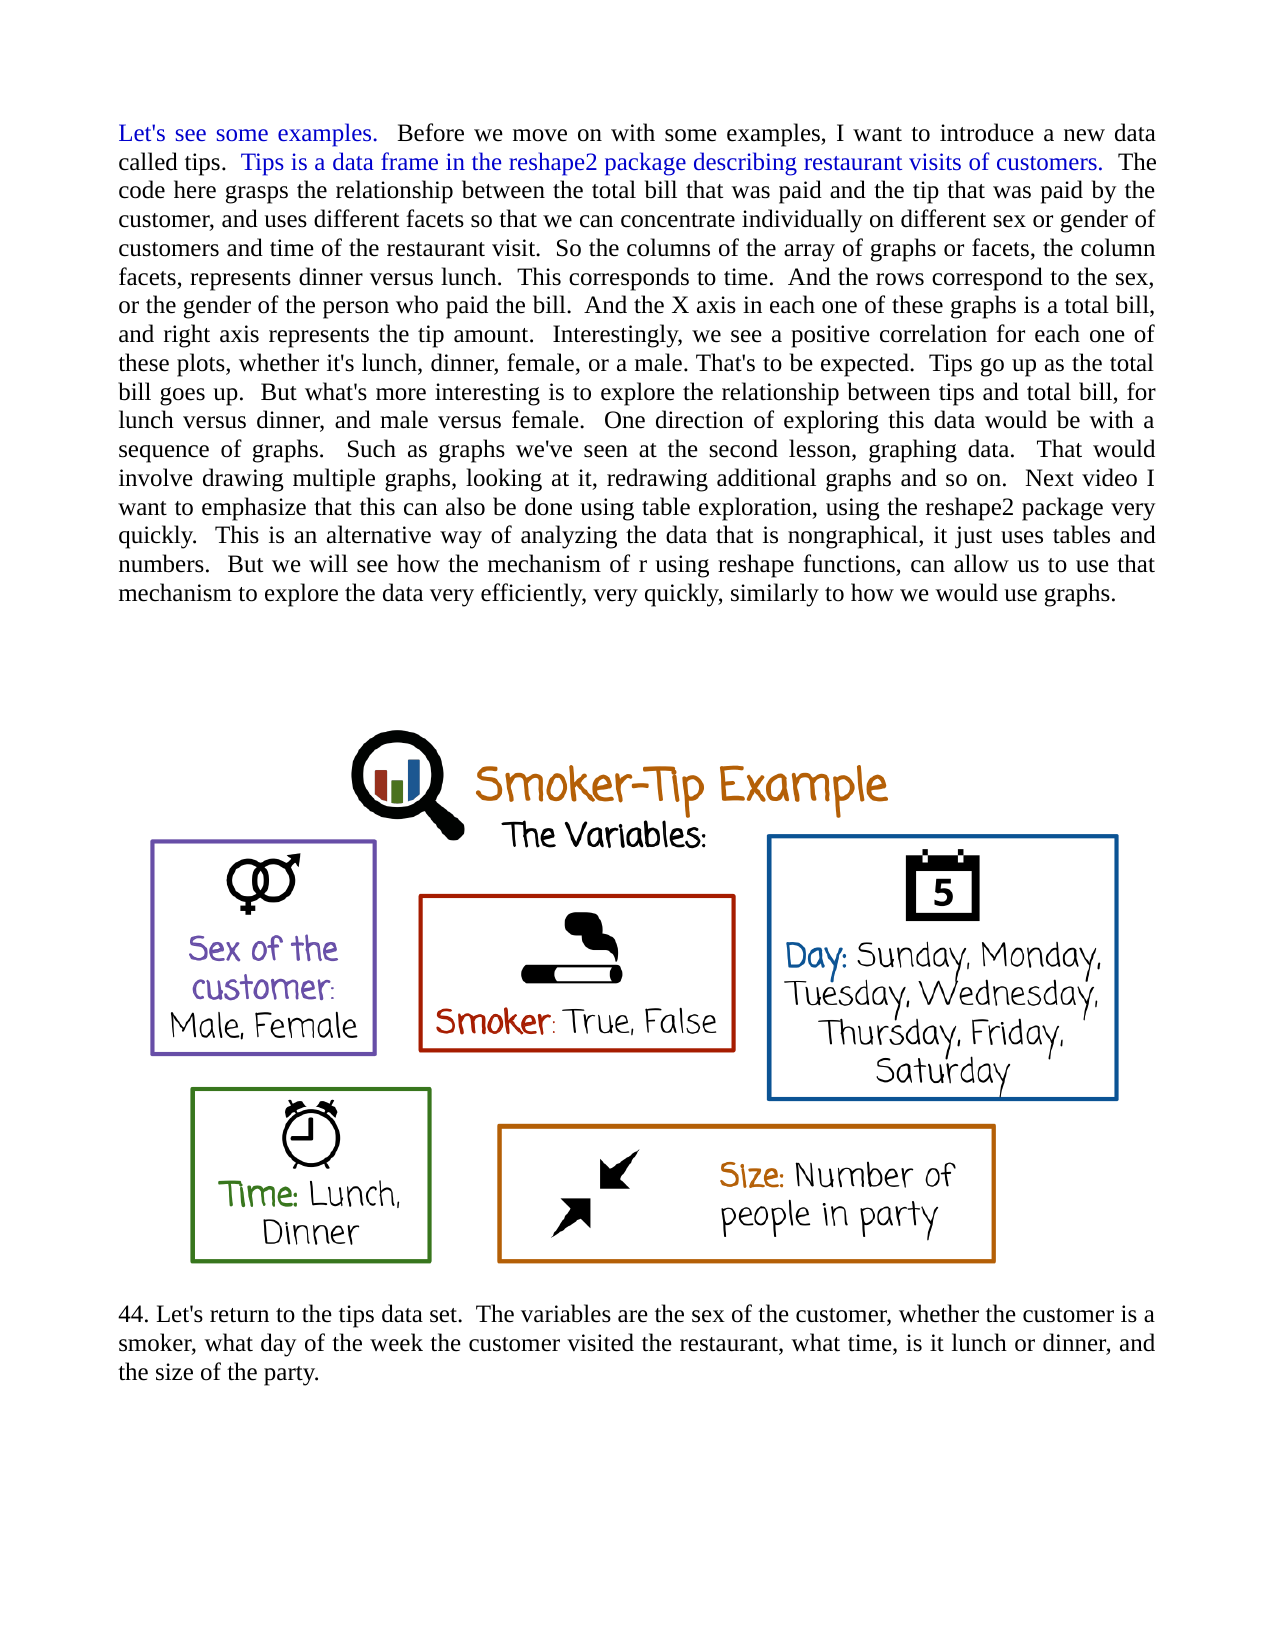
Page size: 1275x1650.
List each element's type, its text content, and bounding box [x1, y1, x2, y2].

text 44. Let's return to the tips data set. The variables are the sex of the customer, whether the customer is a smoker, what day of the week the customer visited the restaurant, what time, is it lunch or dinner, and the size of the party. [118, 1299, 1157, 1385]
picture [118, 721, 1157, 1271]
text Let's see some examples. Before we move on with some examples, I want to introduce a new data called tips. Tips is a data frame in the reshape2 package describing restaurant visits of customers. The code here grasps the relationship between the total bill that was paid and the tip that was paid by the customer, and uses different facets so that we can concentrate individually on different sex or gender of customers and time of the restaurant visit. So the columns of the array of graphs or facets, the column facets, represents dinner versus lunch. This corresponds to time. And the rows correspond to the sex, or the gender of the person who paid the bill. And the X axis in each one of these graphs is a total bill, and right axis represents the tip amount. Interestingly, we see a positive correlation for each one of these plots, whether it's lunch, dinner, female, or a male. That's to be expected. Tips go up as the total bill goes up. But what's more interesting is to explore the relationship between tips and total bill, for lunch versus dinner, and male versus female. One direction of exploring this data would be with a sequence of graphs. Such as graphs we've seen at the second lesson, graphing data. That would involve drawing multiple graphs, looking at it, redrawing additional graphs and so on. Next video I want to emphasize that this can also be done using table exploration, using the reshape2 package very quickly. This is an alternative way of analyzing the data that is nongraphical, it just uses tables and numbers. But we will see how the mechanism of r using reshape functions, can allow us to use that mechanism to explore the data very efficiently, very quickly, similarly to how we would use graphs. [118, 118, 1157, 607]
